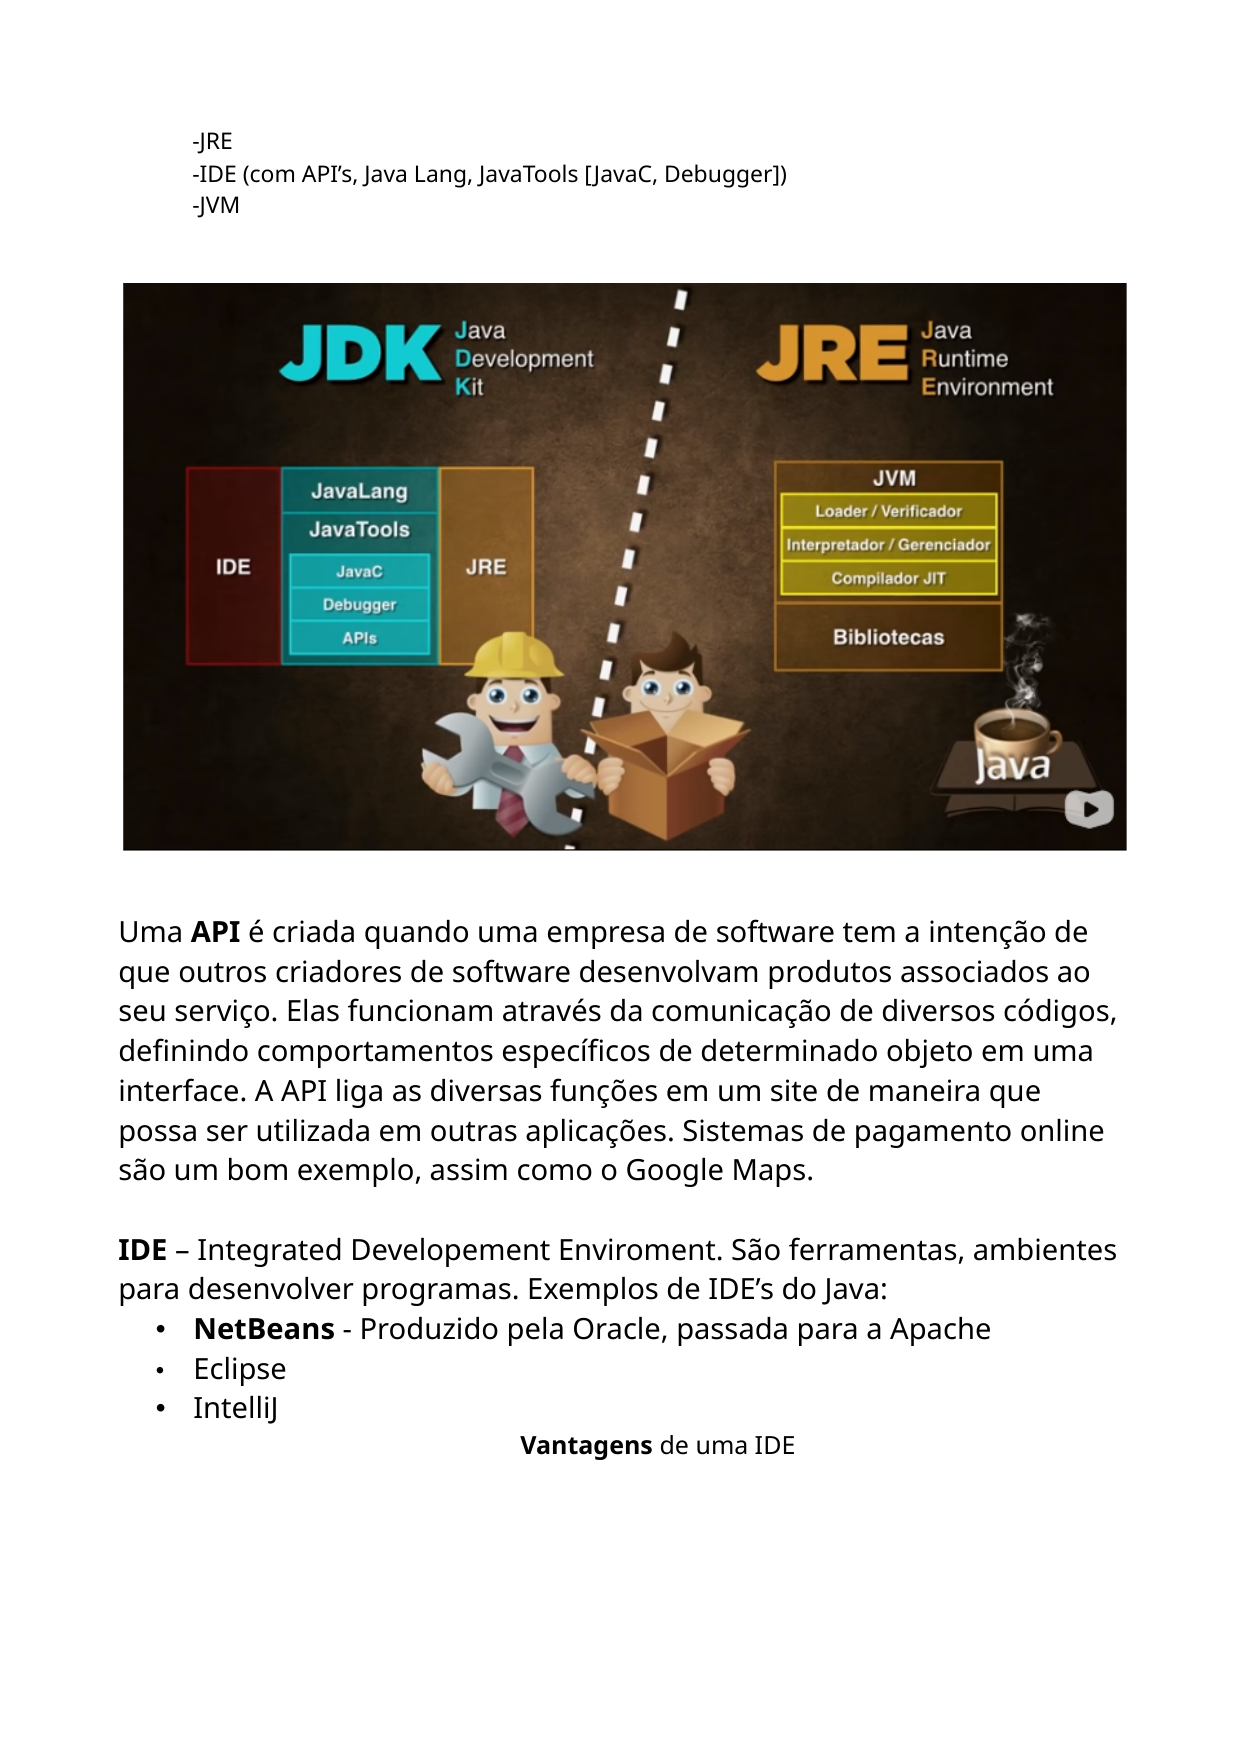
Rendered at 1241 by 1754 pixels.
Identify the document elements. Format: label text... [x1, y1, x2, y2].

text -IDE (com API’s, Java Lang, JavaTools [JavaC, Debugger]) [118, 158, 1122, 189]
list Eclipse [156, 1348, 1122, 1388]
text -JRE [118, 118, 1122, 158]
text Uma API é criada quando uma empresa de software tem a intenção de que outros criadores de software desenvolvam produtos associados ao seu serviço. Elas funcionam através da comunicação de diversos códigos, definindo comportamentos específicos de determinado objeto em uma interface. A API liga as diversas funções em um site de maneira que possa ser utilizada em outras aplicações. Sistemas de pagamento online são um bom exemplo, assim como o Google Maps. [118, 911, 1122, 1189]
list NetBeans - Produzido pela Oracle, passada para a Apache [156, 1308, 1122, 1348]
list IntelliJ [156, 1388, 1122, 1427]
text -JVM [118, 189, 1122, 220]
text IDE – Integrated Developement Enviroment. São ferramentas, ambientes para desenvolver programas. Exemplos de IDE’s do Java: [118, 1229, 1122, 1308]
list Vantagens de uma IDE [156, 1427, 1122, 1461]
picture [122, 283, 1127, 852]
